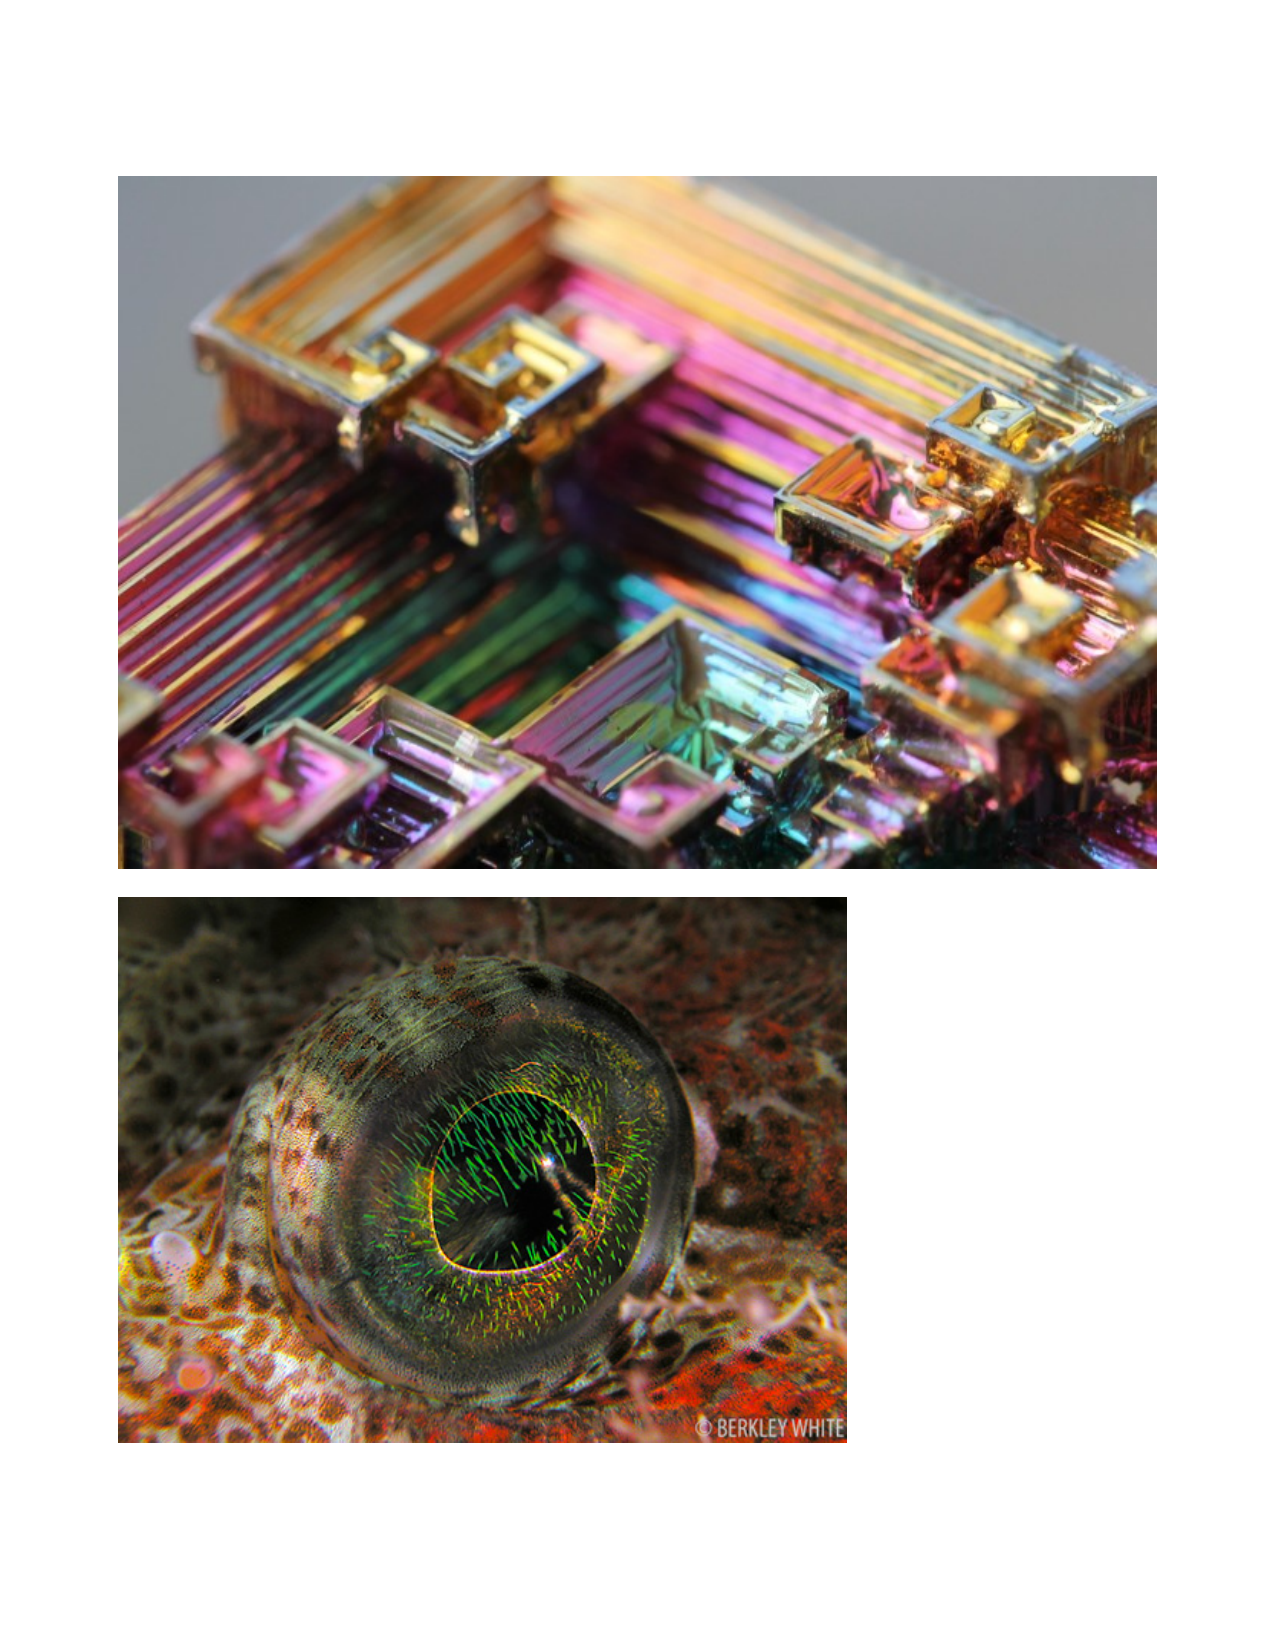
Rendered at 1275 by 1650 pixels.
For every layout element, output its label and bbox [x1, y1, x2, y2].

picture [118, 897, 847, 1443]
picture [118, 176, 1157, 869]
